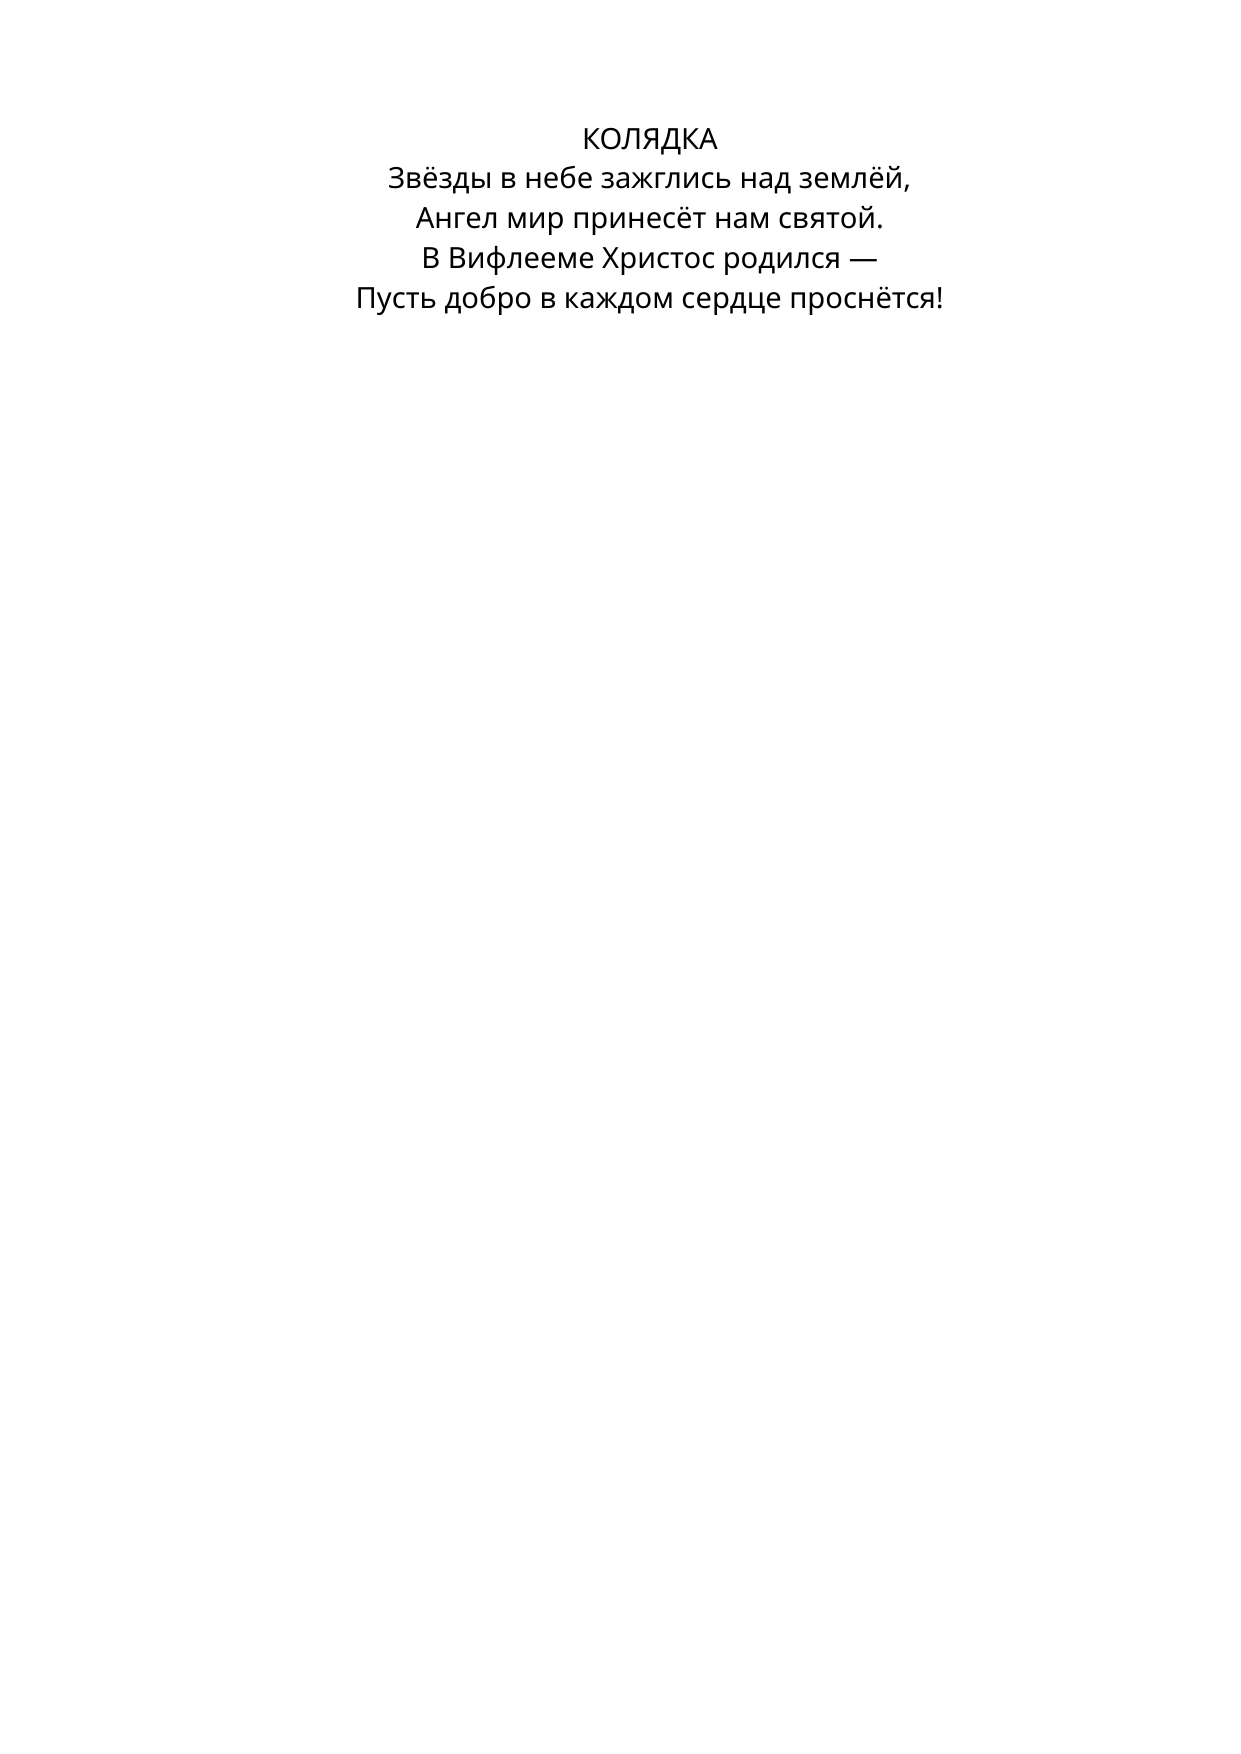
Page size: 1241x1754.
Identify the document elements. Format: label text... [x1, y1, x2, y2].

text В Вифлееме Христос родился — [118, 237, 1181, 277]
text Звёзды в небе зажглись над землёй, [118, 158, 1181, 197]
text КОЛЯДКА [118, 118, 1181, 158]
text Пусть добро в каждом сердце проснётся! [118, 277, 1181, 317]
text Ангел мир принесёт нам святой. [118, 197, 1181, 237]
